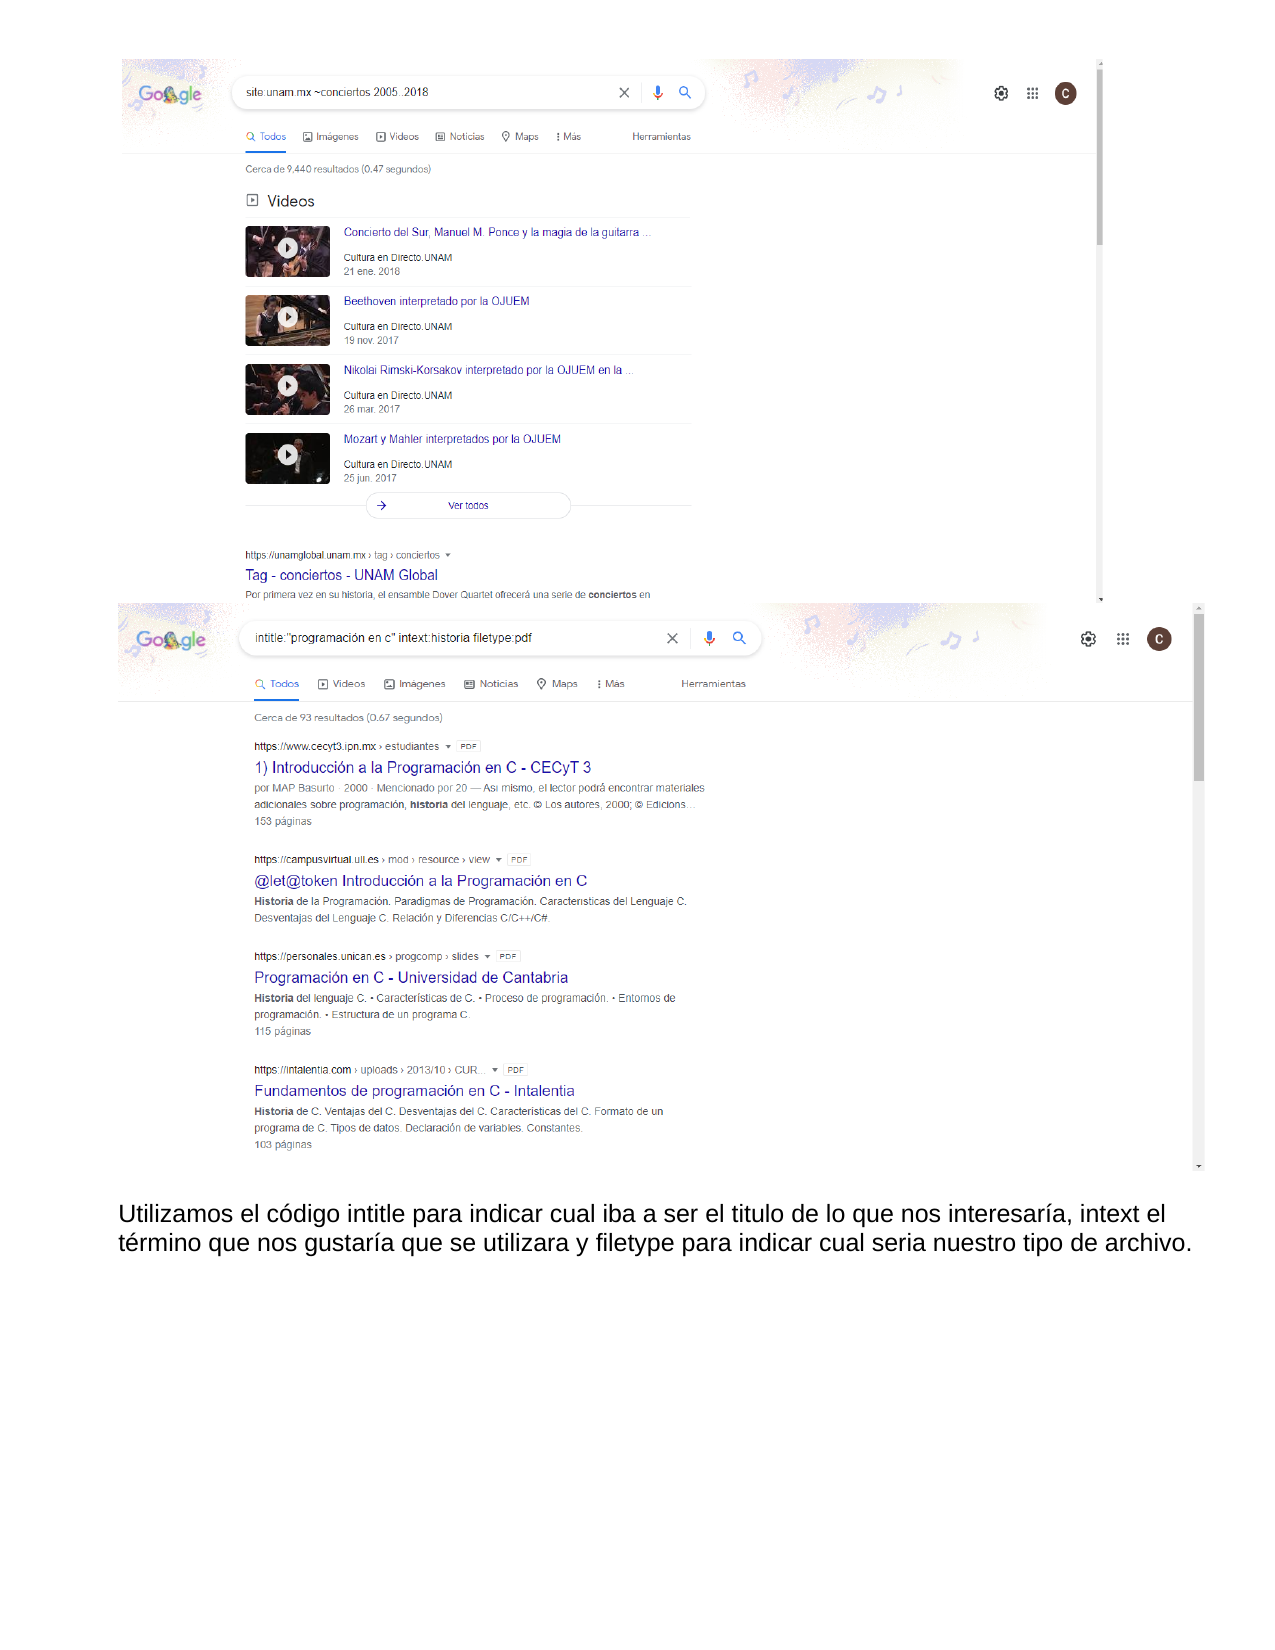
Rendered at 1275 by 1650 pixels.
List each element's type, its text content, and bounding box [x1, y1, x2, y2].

text Utilizamos el código intitle para indicar cual iba a ser el titulo de lo que nos interesaría, intext el término que nos gustaría que se utilizara y filetype para indicar cual seria nuestro tipo de archivo. [118, 1199, 1205, 1257]
